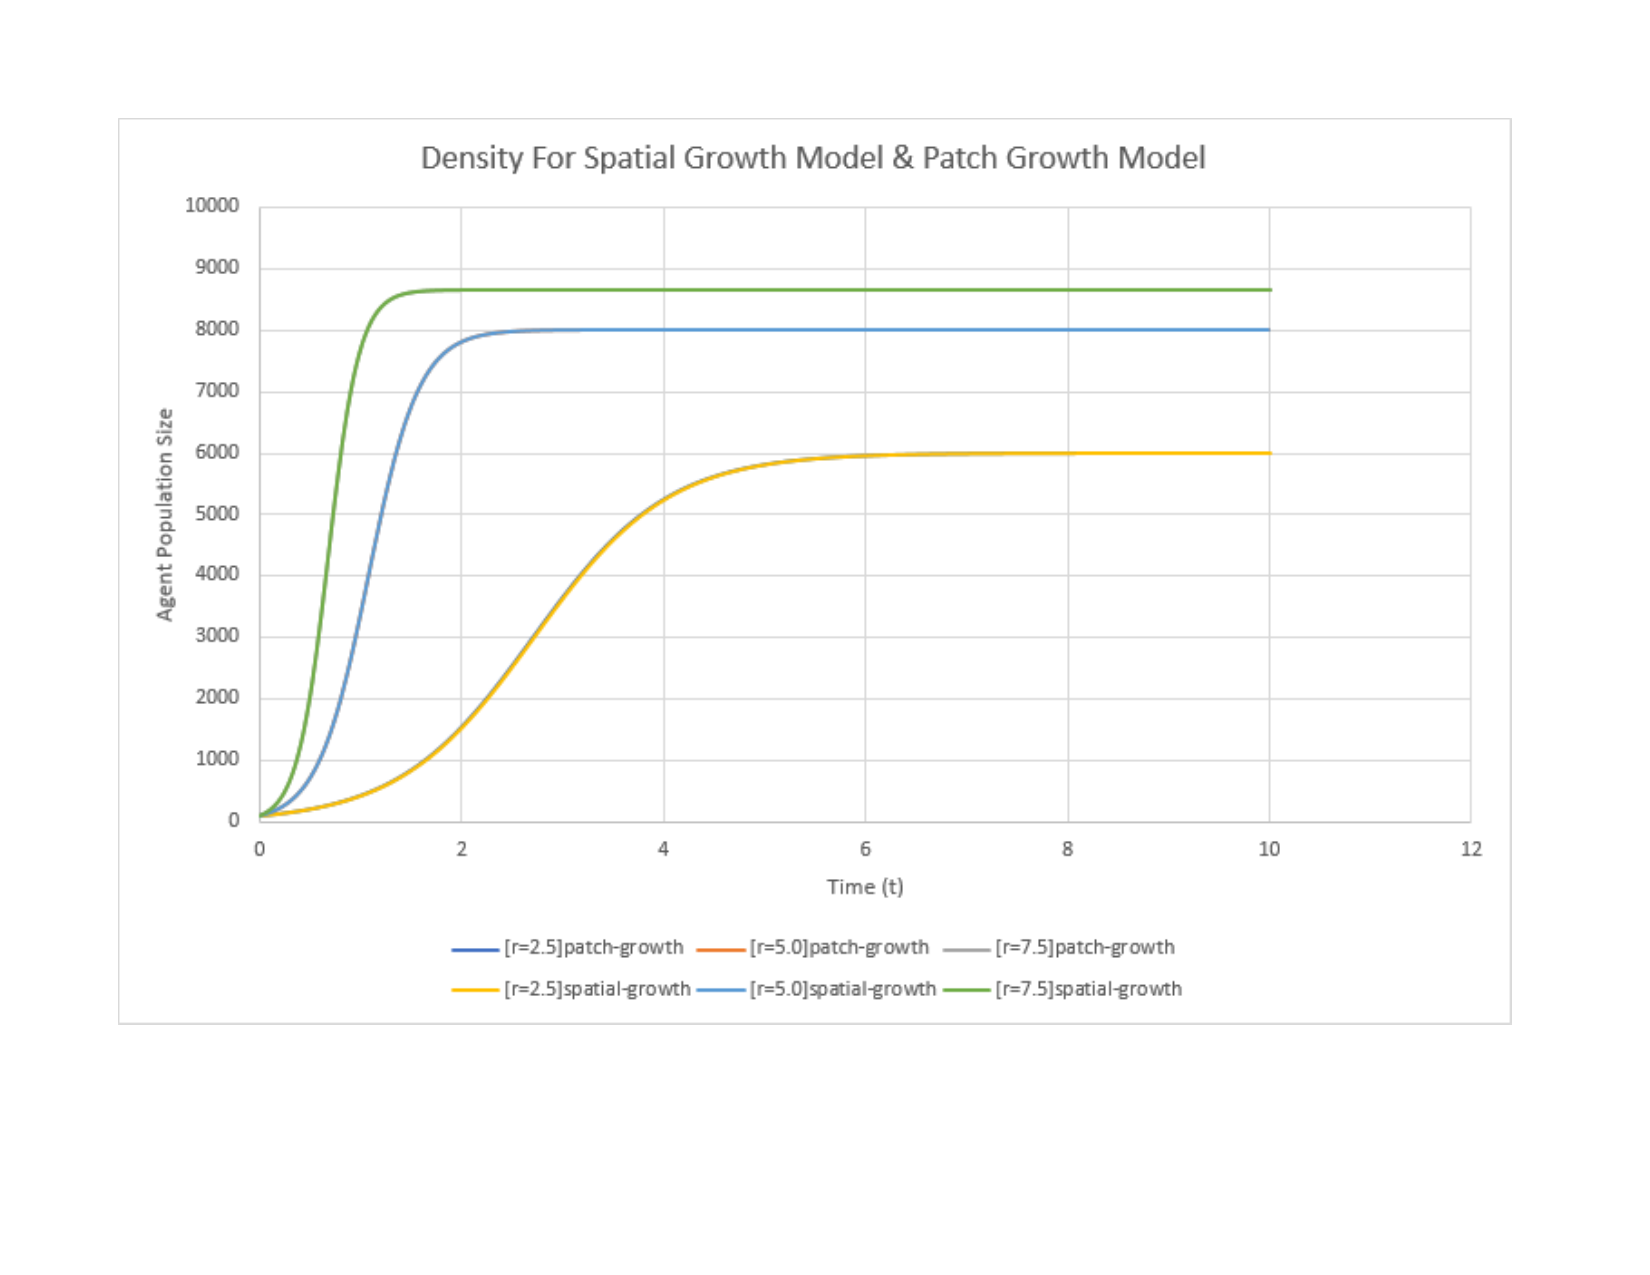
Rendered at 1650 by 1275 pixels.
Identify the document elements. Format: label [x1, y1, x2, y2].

picture [118, 118, 1512, 1025]
